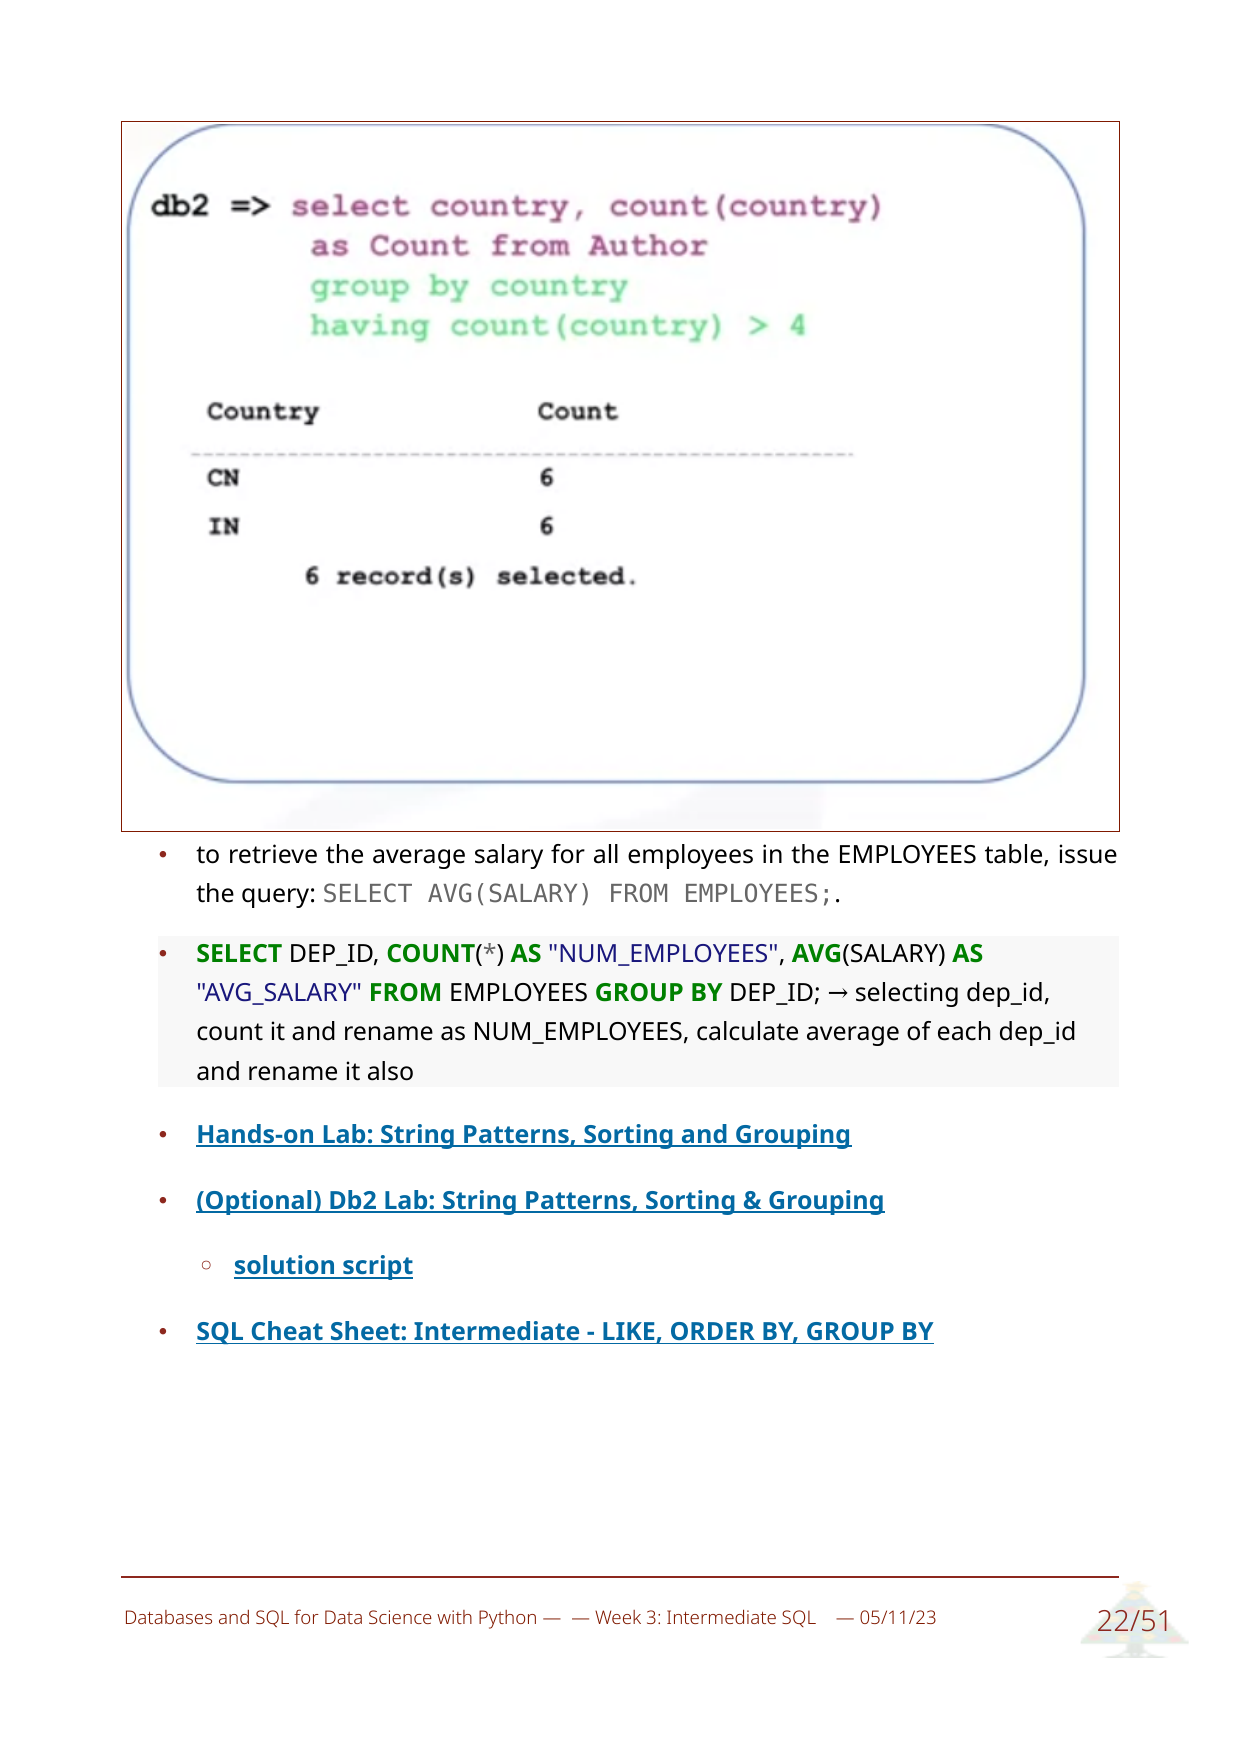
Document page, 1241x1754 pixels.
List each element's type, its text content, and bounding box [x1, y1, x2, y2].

list solution script [196, 1248, 1119, 1282]
picture [124, 124, 1116, 829]
list Hands-on Lab: String Patterns, Sorting and Grouping [158, 1117, 1119, 1151]
list (Optional) Db2 Lab: String Patterns, Sorting & Grouping [158, 1182, 1119, 1216]
list SELECT DEP_ID, COUNT(*) AS "NUM_EMPLOYEES", AVG(SALARY) AS "AVG_SALARY" FROM EMPLOYEES GROUP BY DEP_ID; → selecting dep_id, count it and rename as NUM_EMPLOYEES, calculate average of each dep_id and rename it also [158, 936, 1119, 1087]
list [122, 122, 1119, 831]
list SQL Cheat Sheet: Intermediate - LIKE, ORDER BY, GROUP BY [158, 1314, 1119, 1348]
list to retrieve the average salary for all employees in the EMPLOYEES table, issue the query: SELECT AVG(SALARY) FROM EMPLOYEES;. [158, 832, 1119, 910]
